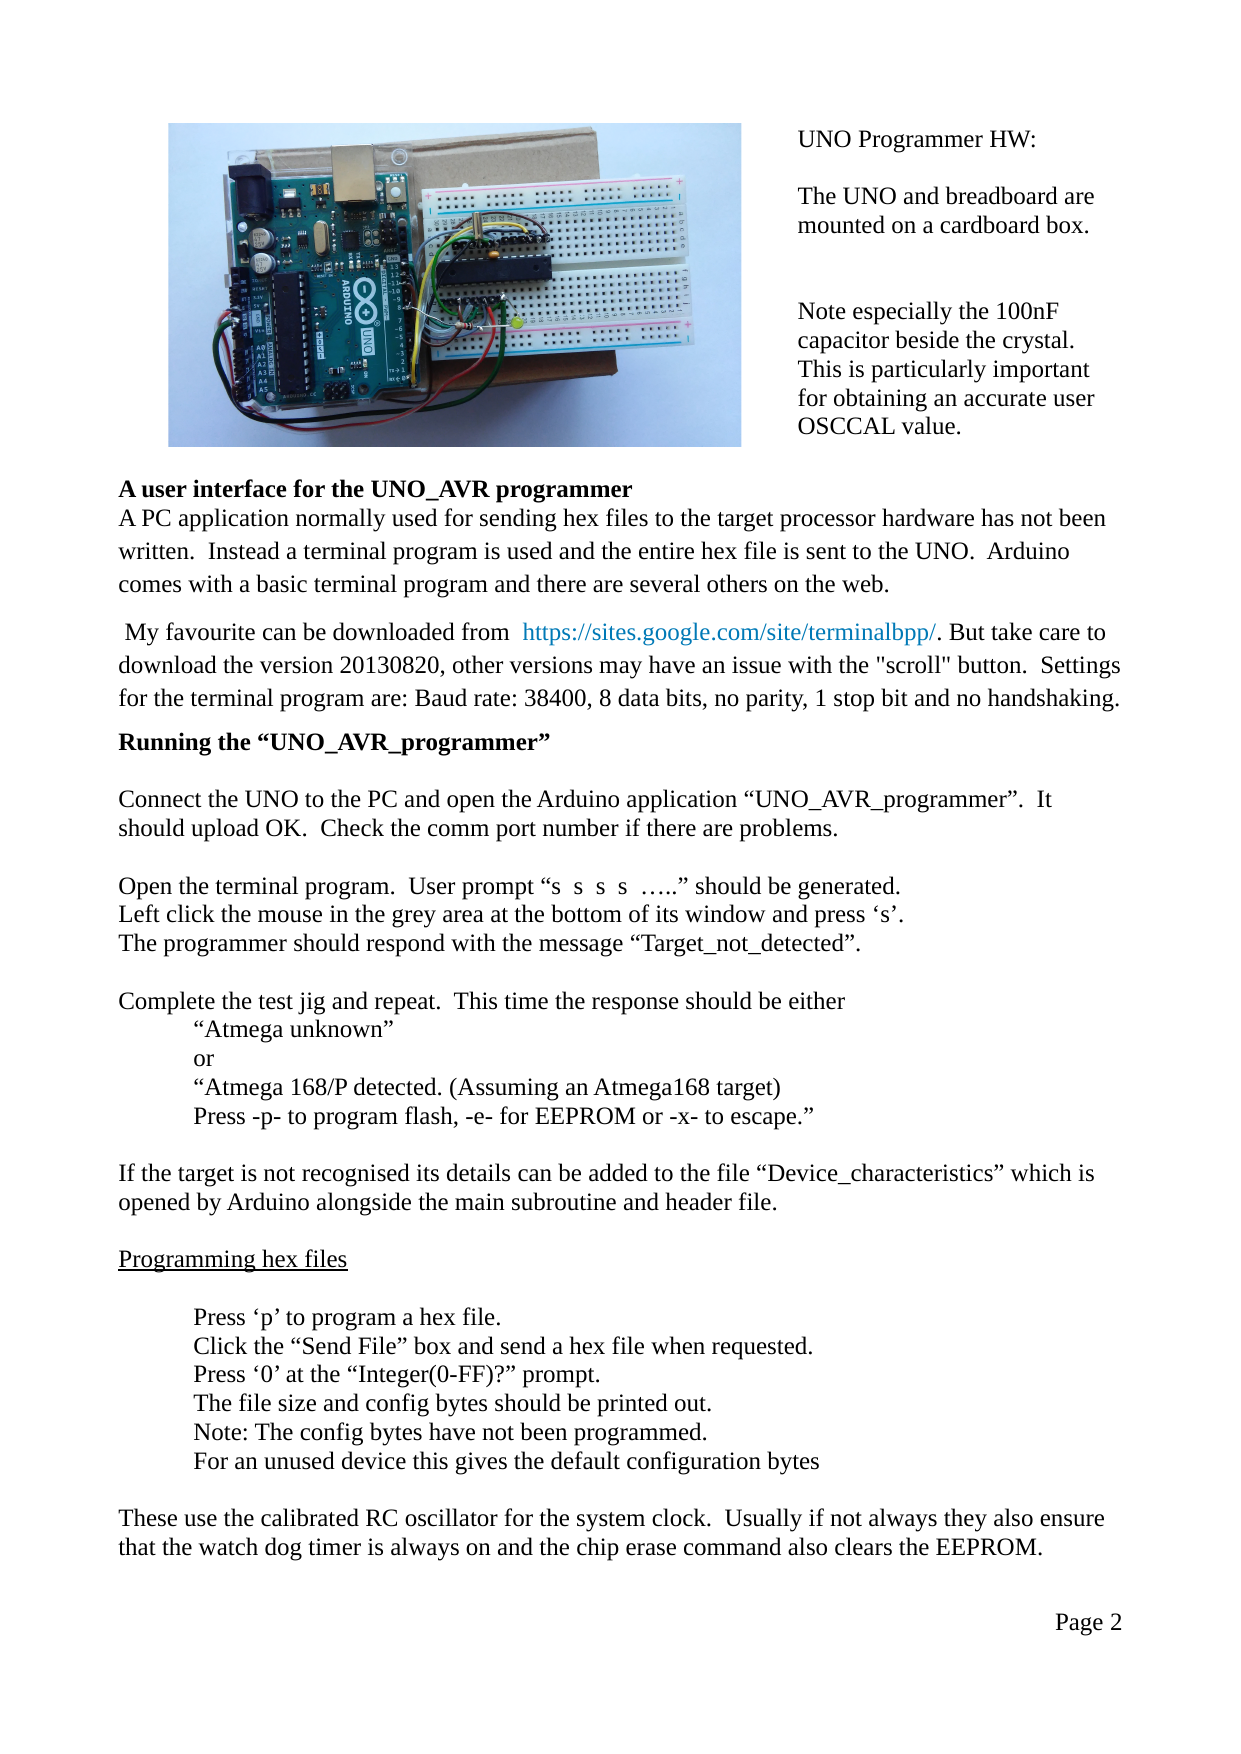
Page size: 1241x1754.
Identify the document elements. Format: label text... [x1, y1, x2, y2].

text “Atmega unknown” [118, 1014, 1122, 1043]
text My favourite can be downloaded from https://sites.google.com/site/terminalbpp/. But take care to download the version 20130820, other versions may have an issue with the "scroll" button. Settings for the terminal program are: Baud rate: 38400, 8 data bits, no parity, 1 stop bit and no handshaking. [118, 617, 1122, 712]
text If the target is not recognised its details can be added to the file “Device_characteristics” which is opened by Arduino alongside the main subroutine and header file. [118, 1158, 1122, 1216]
text Press ‘0’ at the “Integer(0-FF)?” prompt. [118, 1359, 1122, 1388]
text Left click the mouse in the grey area at the bottom of its window and press ‘s’. [118, 899, 1122, 928]
text Press ‘p’ to program a hex file. [118, 1302, 1122, 1331]
text Connect the UNO to the PC and open the Arduino application “UNO_AVR_programmer”. It should upload OK. Check the comm port number if there are problems. [118, 784, 1122, 842]
text Programming hex files [118, 1244, 1122, 1273]
text Complete the test jig and repeat. This time the response should be either [118, 986, 1122, 1014]
text A user interface for the UNO_AVR programmer [118, 474, 1122, 503]
text For an unused device this gives the default configuration bytes [118, 1446, 1122, 1474]
text Click the “Send File” box and send a hex file when requested. [118, 1331, 1122, 1359]
text Press -p- to program flash, -e- for EEPROM or -x- to escape.” [118, 1101, 1122, 1129]
text “Atmega 168/P detected. (Assuming an Atmega168 target) [118, 1072, 1122, 1101]
text The programmer should respond with the message “Target_not_detected”. [118, 928, 1122, 957]
text A PC application normally used for sending hex files to the target processor hardware has not been written. Instead a terminal program is used and the entire hex file is sent to the UNO. Arduino comes with a basic terminal program and there are several others on the web. [118, 503, 1122, 598]
text or [118, 1043, 1122, 1072]
text Running the “UNO_AVR_programmer” [118, 727, 1122, 756]
picture [168, 123, 742, 447]
text These use the calibrated RC oscillator for the system clock. Usually if not always they also ensure that the watch dog timer is always on and the chip erase command also clears the EEPROM. [118, 1503, 1122, 1561]
text The file size and config bytes should be printed out. [118, 1388, 1122, 1417]
text Note: The config bytes have not been programmed. [118, 1417, 1122, 1446]
table_header UNO Programmer HW: The UNO and breadboard are mounted on a cardboard box. Note especially the 100nF capacitor beside the crystal. This is particularly important for obtaining an accurate user OSCCAL value. [792, 118, 1122, 446]
table_header [118, 118, 792, 446]
text Open the terminal program. User prompt “s s s s …..” should be generated. [118, 871, 1122, 899]
